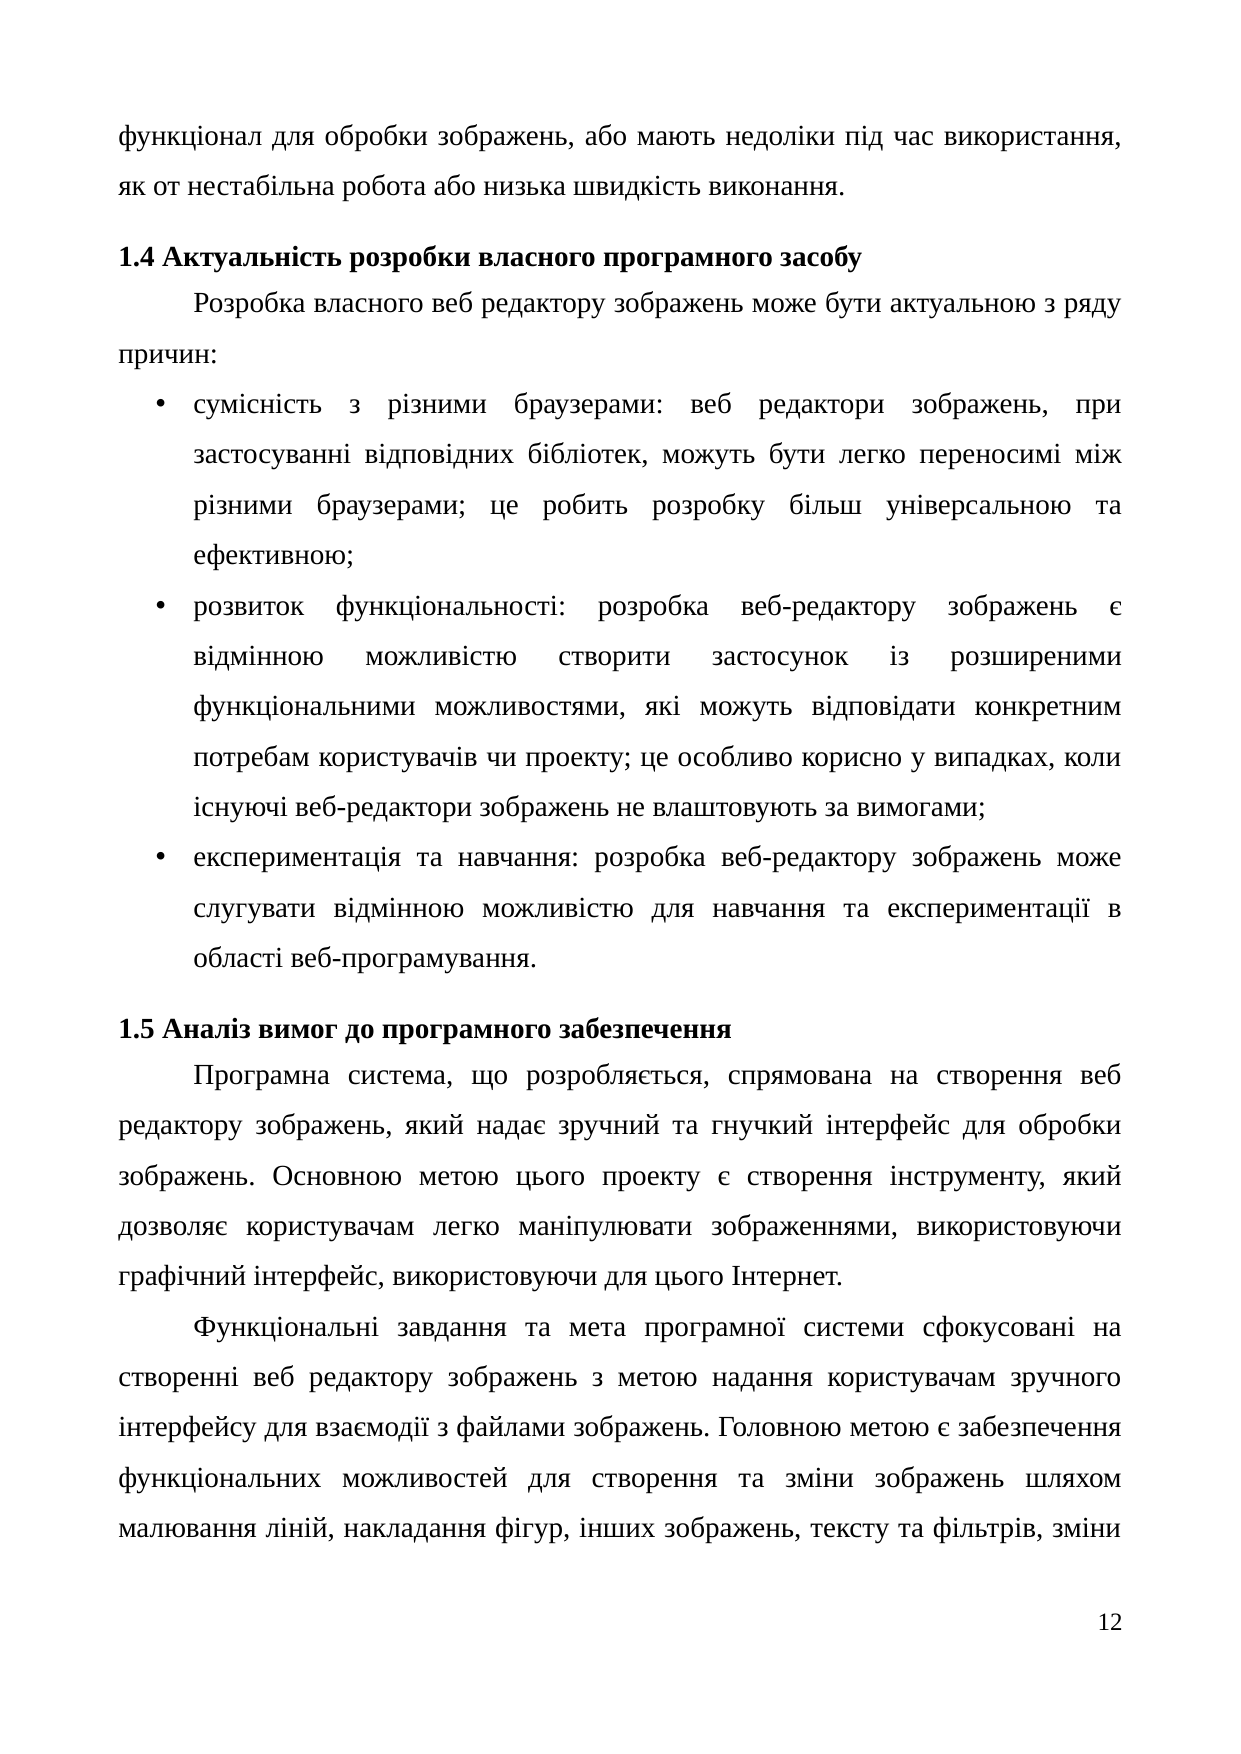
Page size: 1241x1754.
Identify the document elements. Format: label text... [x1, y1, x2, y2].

subtitle 1.5 Аналіз вимог до програмного забезпечення [118, 1011, 1122, 1045]
text Розробка власного веб редактору зображень може бути актуальною з ряду причин: [118, 286, 1122, 369]
subtitle 1.4 Актуальність розробки власного програмного засобу [118, 239, 1122, 273]
text Функціональні завдання та мета програмної системи сфокусовані на створенні веб редактору зображень з метою надання користувачам зручного інтерфейсу для взаємодії з файлами зображень. Головною метою є забезпечення функціональних можливостей для створення та зміни зображень шляхом малювання ліній, накладання фігур, інших зображень, тексту та фільтрів, зміни [118, 1309, 1122, 1543]
list сумісність з різними браузерами: веб редактори зображень, при застосуванні відповідних бібліотек, можуть бути легко переносимі між різними браузерами; це робить розробку більш універсальною та ефективною; [156, 386, 1122, 571]
text Програмна система, що розробляється, спрямована на створення веб редактору зображень, який надає зручний та гнучкий інтерфейс для обробки зображень. Основною метою цього проекту є створення інструменту, який дозволяє користувачам легко маніпулювати зображеннями, використовуючи графічний інтерфейс, використовуючи для цього Інтернет. [118, 1057, 1122, 1292]
list розвиток функціональності: розробка веб-редактору зображень є відмінною можливістю створити застосунок із розширеними функціональними можливостями, які можуть відповідати конкретним потребам користувачів чи проекту; це особливо корисно у випадках, коли існуючі веб-редактори зображень не влаштовують за вимогами; [156, 588, 1122, 822]
text функціонал для обробки зображень, або мають недоліки під час використання, як от нестабільна робота або низька швидкість виконання. [118, 118, 1122, 202]
list експериментація та навчання: розробка веб-редактору зображень може слугувати відмінною можливістю для навчання та експериментації в області веб-програмування. [156, 839, 1122, 973]
